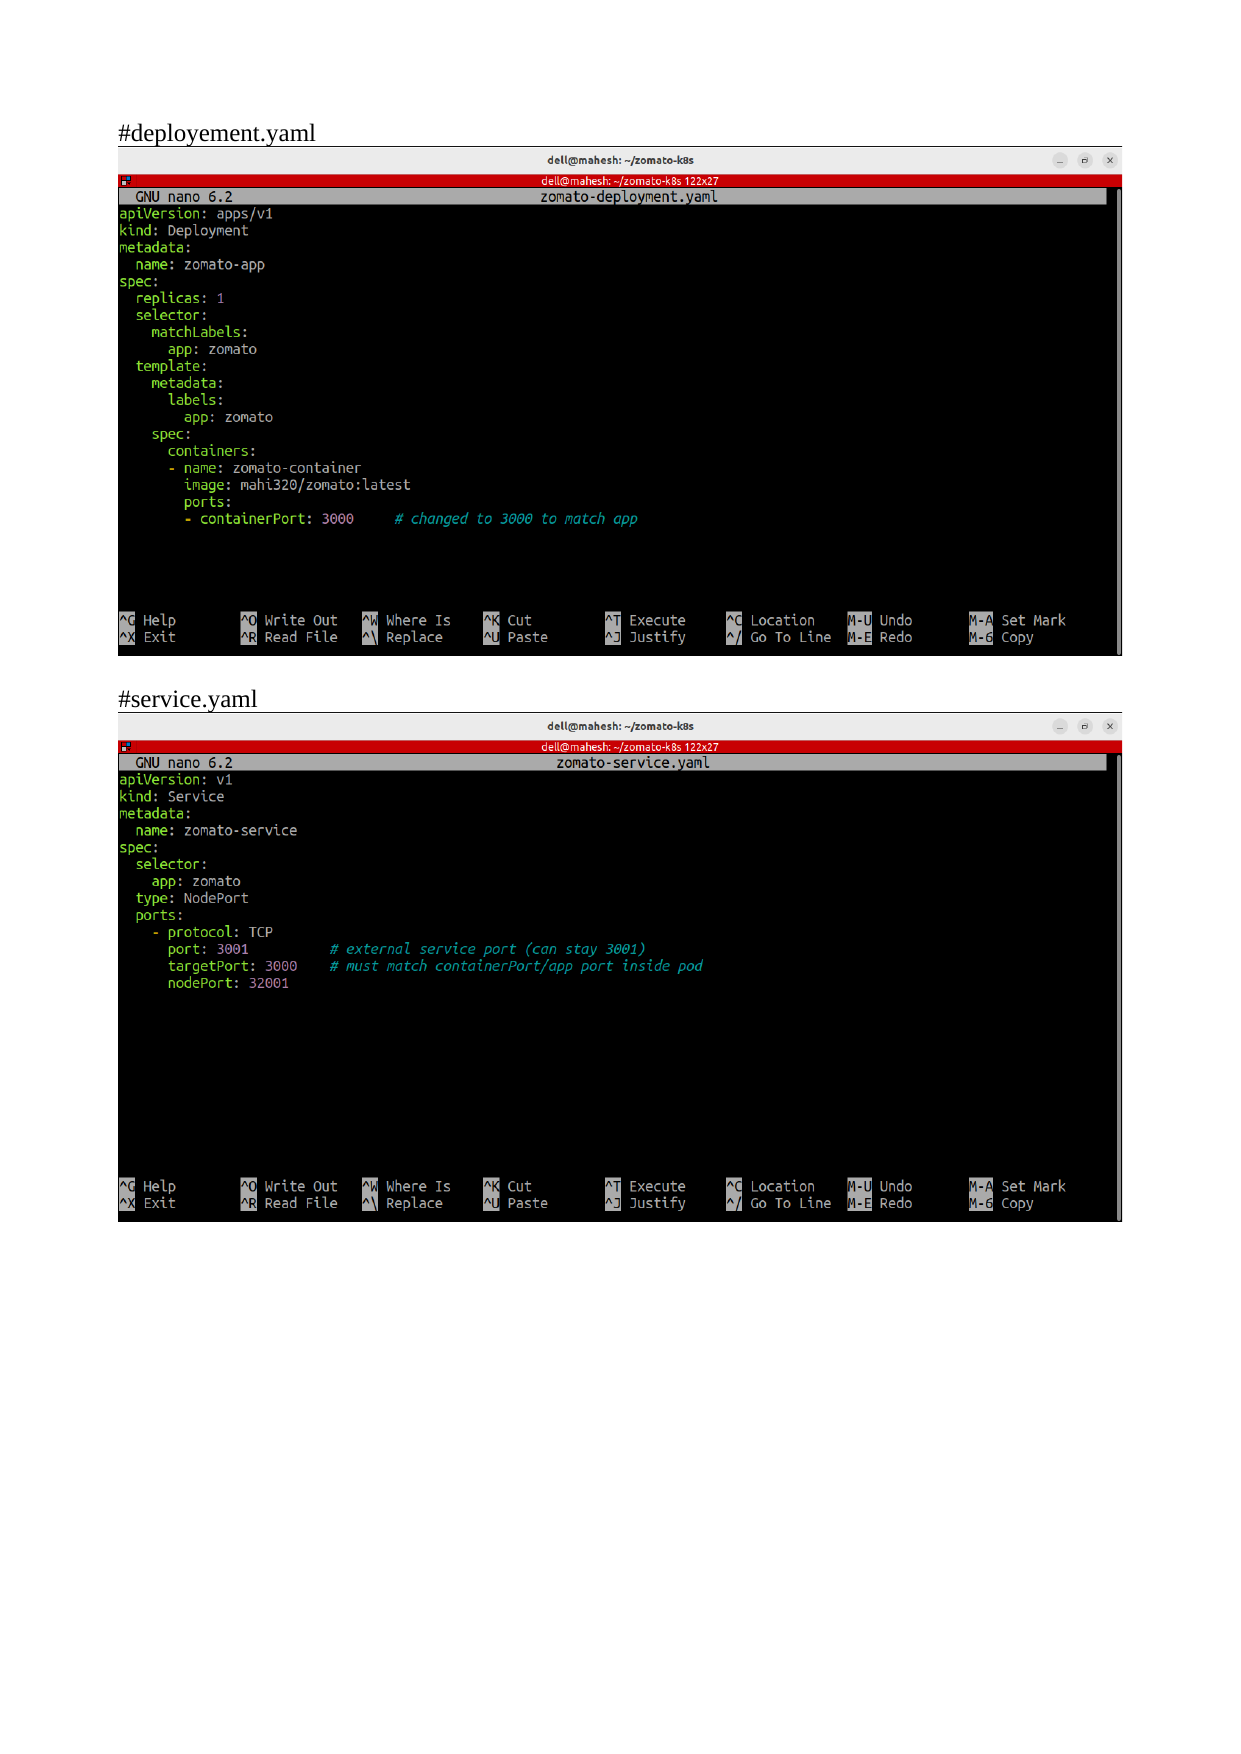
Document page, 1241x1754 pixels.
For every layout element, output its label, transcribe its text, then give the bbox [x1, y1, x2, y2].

picture [118, 146, 1123, 656]
text #service.yaml [118, 684, 1122, 712]
picture [118, 712, 1123, 1222]
text #deployement.yaml [118, 118, 1122, 146]
